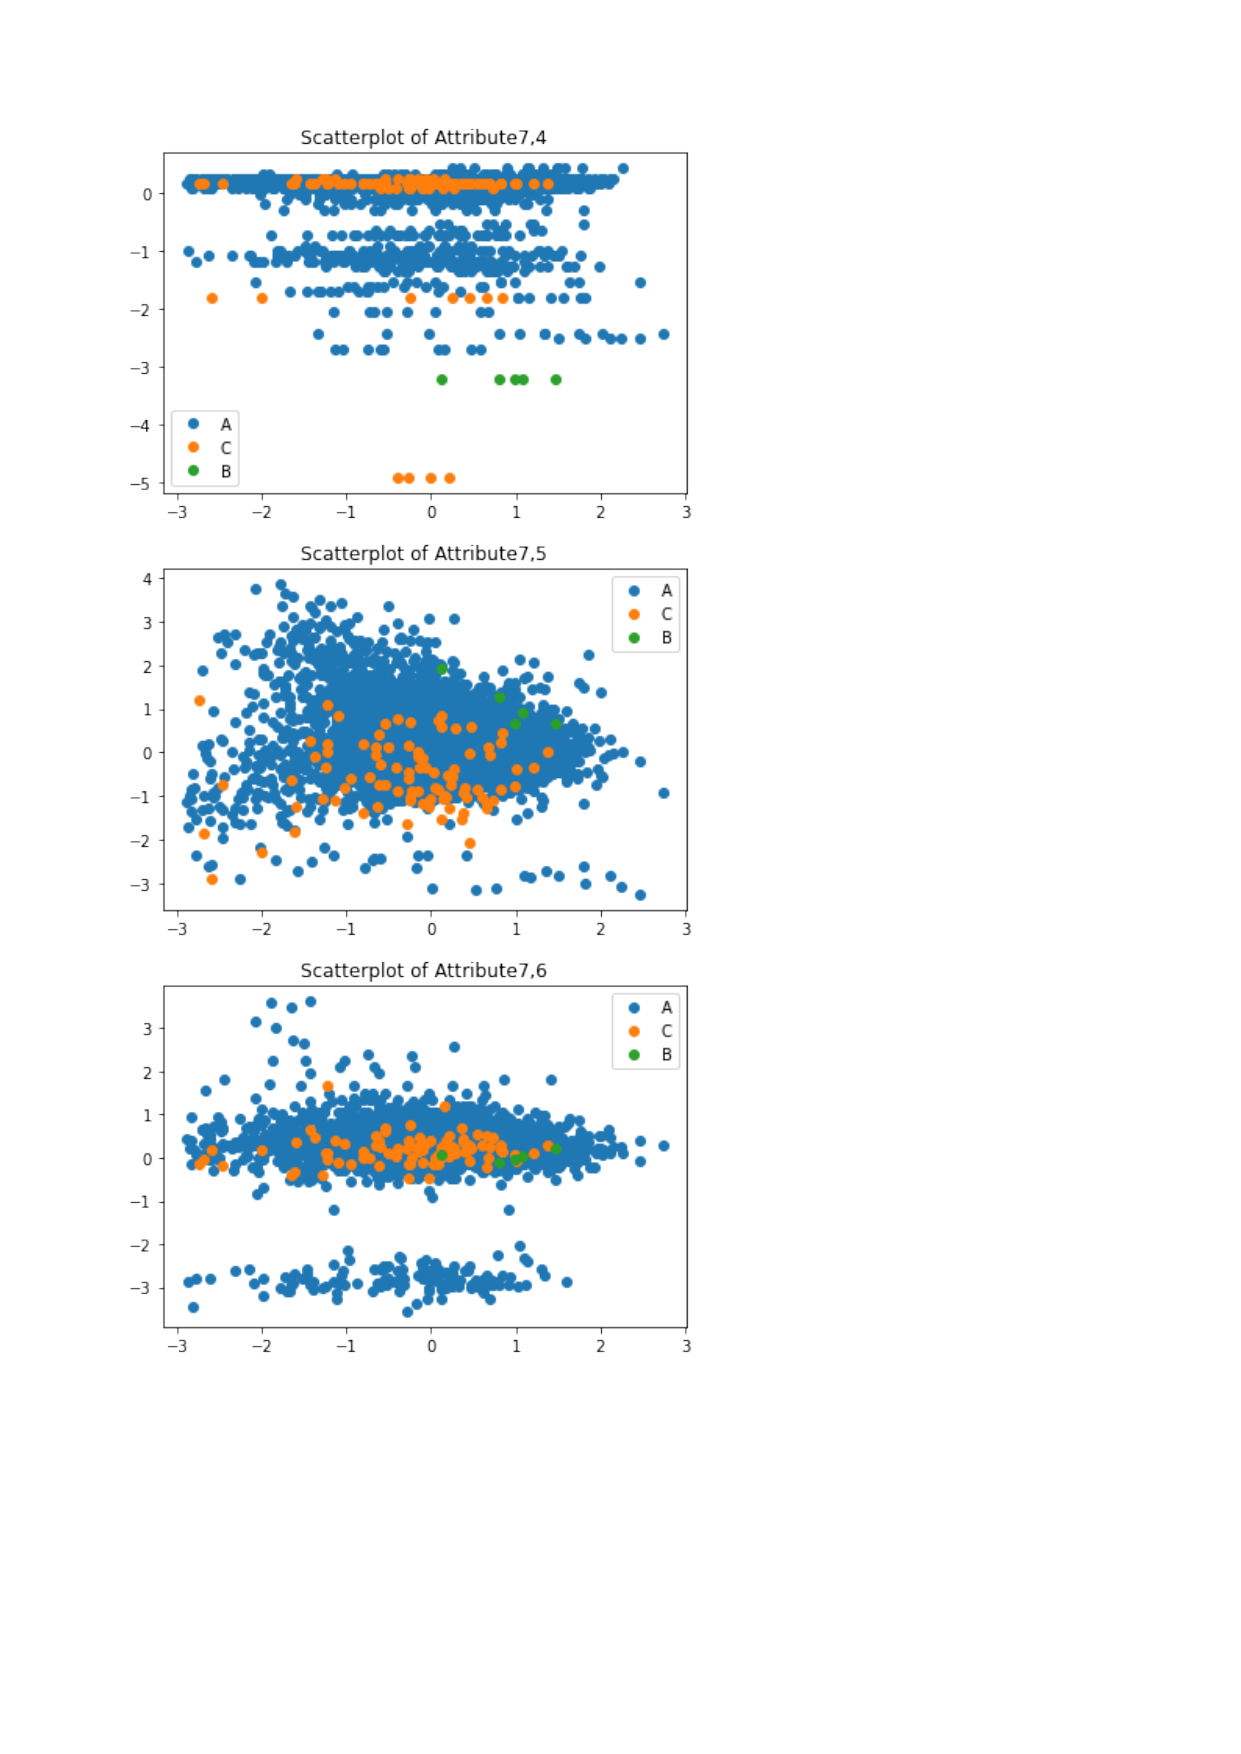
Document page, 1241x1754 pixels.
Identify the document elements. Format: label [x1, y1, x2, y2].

picture [118, 118, 701, 531]
picture [118, 535, 701, 948]
picture [118, 951, 701, 1365]
